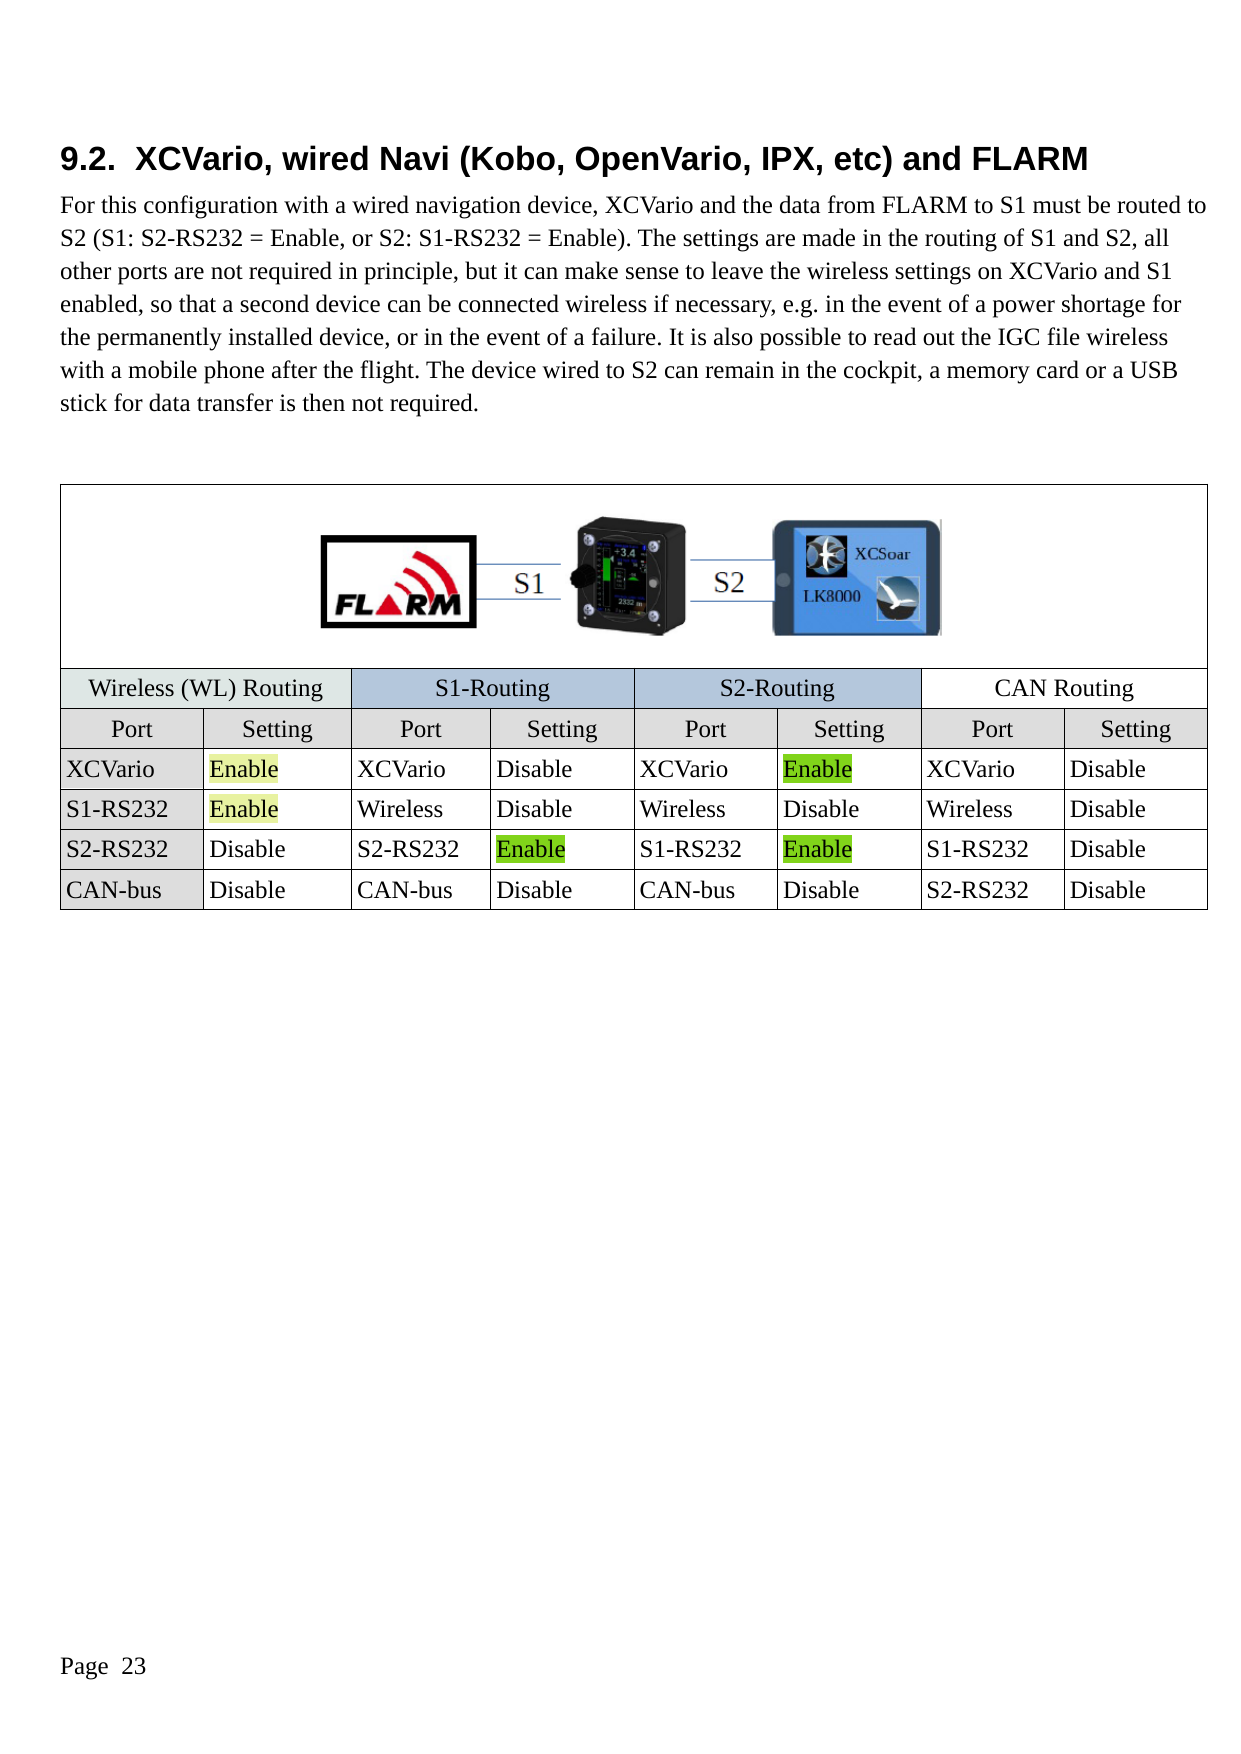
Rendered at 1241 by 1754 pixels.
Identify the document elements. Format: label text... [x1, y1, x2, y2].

table_cell Wireless (WL) Routing [61, 669, 351, 708]
table_cell S1-RS232 [922, 830, 1064, 869]
table_cell S1-RS232 [635, 830, 777, 869]
table_cell XCVario [922, 749, 1064, 788]
table_cell Wireless [635, 790, 777, 829]
table_cell Port [635, 709, 777, 748]
table_cell S2-RS232 [352, 830, 490, 869]
table_cell CAN Routing [922, 669, 1207, 708]
table_cell S2-Routing [635, 669, 921, 708]
table_cell S1-Routing [352, 669, 634, 708]
table_cell Disable [778, 870, 921, 909]
table_cell CAN-bus [352, 870, 490, 909]
table_cell Disable [491, 870, 634, 909]
table_cell Disable [204, 870, 351, 909]
table_cell Disable [1065, 870, 1207, 909]
table_cell Enable [204, 790, 351, 829]
table_cell XCVario [61, 749, 203, 788]
table_cell Disable [491, 749, 634, 788]
table_cell Wireless [922, 790, 1064, 829]
table_cell XCVario [352, 749, 490, 788]
table_cell Setting [778, 709, 921, 748]
table_cell Enable [778, 749, 921, 788]
table_cell Disable [1065, 790, 1207, 829]
table_cell Wireless [352, 790, 490, 829]
table_cell Disable [1065, 749, 1207, 788]
picture [265, 496, 1002, 642]
table_cell CAN-bus [635, 870, 777, 909]
table_cell Port [352, 709, 490, 748]
table_cell Disable [778, 790, 921, 829]
table_cell Setting [1065, 709, 1207, 748]
table_header [61, 485, 1207, 667]
table_cell Setting [204, 709, 351, 748]
table_cell Disable [204, 830, 351, 869]
table_cell Disable [1065, 830, 1207, 869]
table_cell S2-RS232 [922, 870, 1064, 909]
table_cell Disable [491, 790, 634, 829]
text For this configuration with a wired navigation device, XCVario and the data from FLARM to S1 must be routed to S2 (S1: S2-RS232 = Enable, or S2: S1-RS232 = Enable). The settings are made in the routing of S1 and S2, all other ports are not required in principle, but it can make sense to leave the wireless settings on XCVario and S1 enabled, so that a second device can be connected wireless if necessary, e.g. in the event of a power shortage for the permanently installed device, or in the event of a failure. It is also possible to read out the IGC file wireless with a mobile phone after the flight. The device wired to S2 can remain in the cockpit, a memory card or a USB stick for data transfer is then not required. [60, 190, 1207, 417]
subtitle XCVario, wired Navi (Kobo, OpenVario, IPX, etc) and FLARM [60, 139, 1207, 178]
table_cell Enable [204, 749, 351, 788]
table_cell Port [61, 709, 203, 748]
table_cell CAN-bus [61, 870, 203, 909]
table_cell Port [922, 709, 1064, 748]
table_cell S1-RS232 [61, 790, 203, 829]
table_cell Enable [491, 830, 634, 869]
table_cell S2-RS232 [61, 830, 203, 869]
table_cell XCVario [635, 749, 777, 788]
table_cell Enable [778, 830, 921, 869]
table_cell Setting [491, 709, 634, 748]
